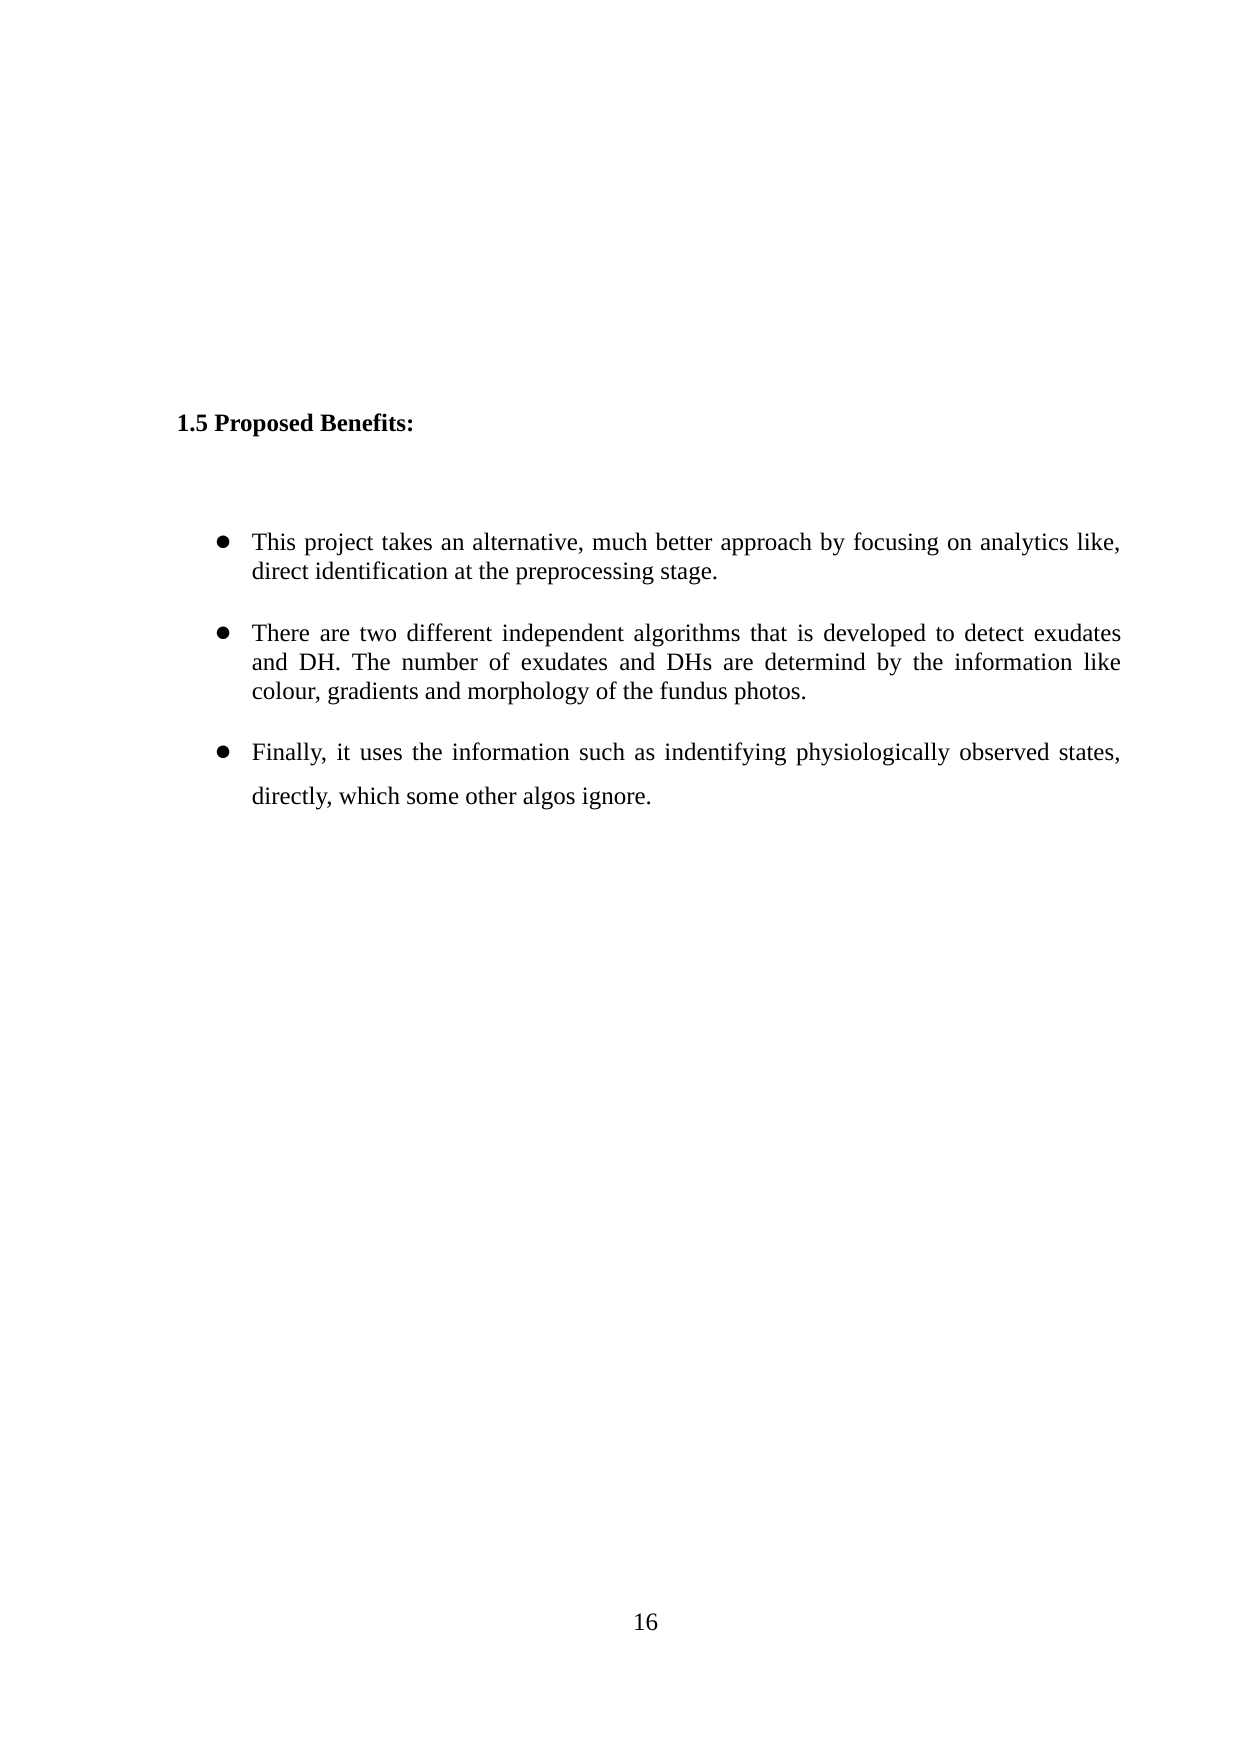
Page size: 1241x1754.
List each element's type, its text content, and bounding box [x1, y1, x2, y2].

text 1.5 Proposed Benefits: [177, 408, 1122, 436]
list This project takes an alternative, much better approach by focusing on analytics like, direct identification at the preprocessing stage. [214, 523, 1122, 585]
list There are two different independent algorithms that is developed to detect exudates and DH. The number of exudates and DHs are determind by the information like colour, gradients and morphology of the fundus photos. [214, 614, 1122, 705]
list Finally, it uses the information such as indentifying physiologically observed states, directly, which some other algos ignore. [214, 733, 1122, 810]
